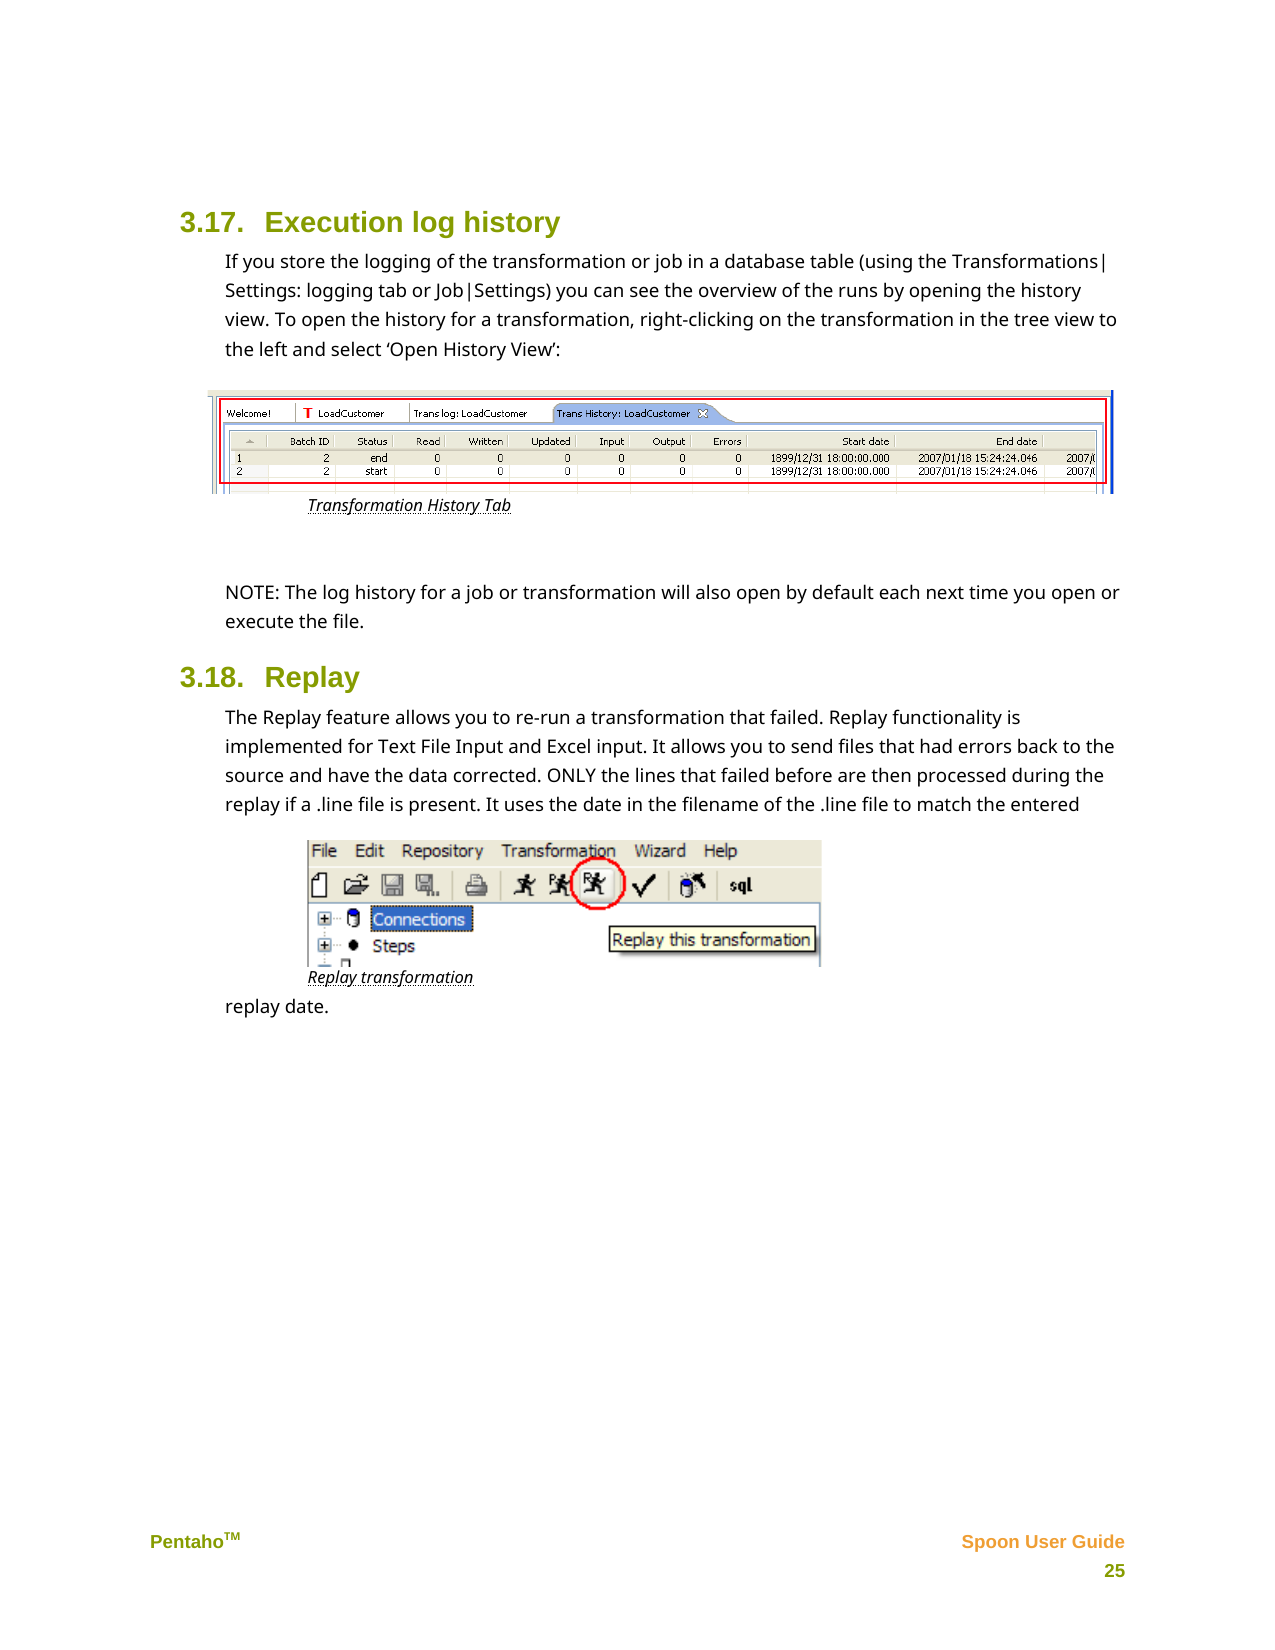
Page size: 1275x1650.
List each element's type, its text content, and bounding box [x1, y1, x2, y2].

picture [207, 390, 1114, 494]
text If you store the logging of the transformation or job in a database table (using the Transformations|Settings: logging tab or Job|Settings) you can see the overview of the runs by opening the history view. To open the history for a transformation, right-clicking on the transformation in the tree view to the left and select ‘Open History View’: [225, 245, 1125, 362]
subtitle Execution log history [179, 204, 1125, 239]
text The Replay feature allows you to re-run a transformation that failed. Replay functionality is implemented for Text File Input and Excel input. It allows you to send files that had errors back to the source and have the data corrected. ONLY the lines that failed before are then processed during the replay if a .line file is present. It uses the date in the filename of the .line file to match the entered replay date. [225, 701, 1125, 1019]
text Transformation History Tab [307, 390, 1123, 516]
subtitle Replay [179, 660, 1125, 694]
text NOTE: The log history for a job or transformation will also open by default each next time you open or execute the file. [225, 576, 1125, 635]
text Replay transformation [307, 967, 741, 989]
